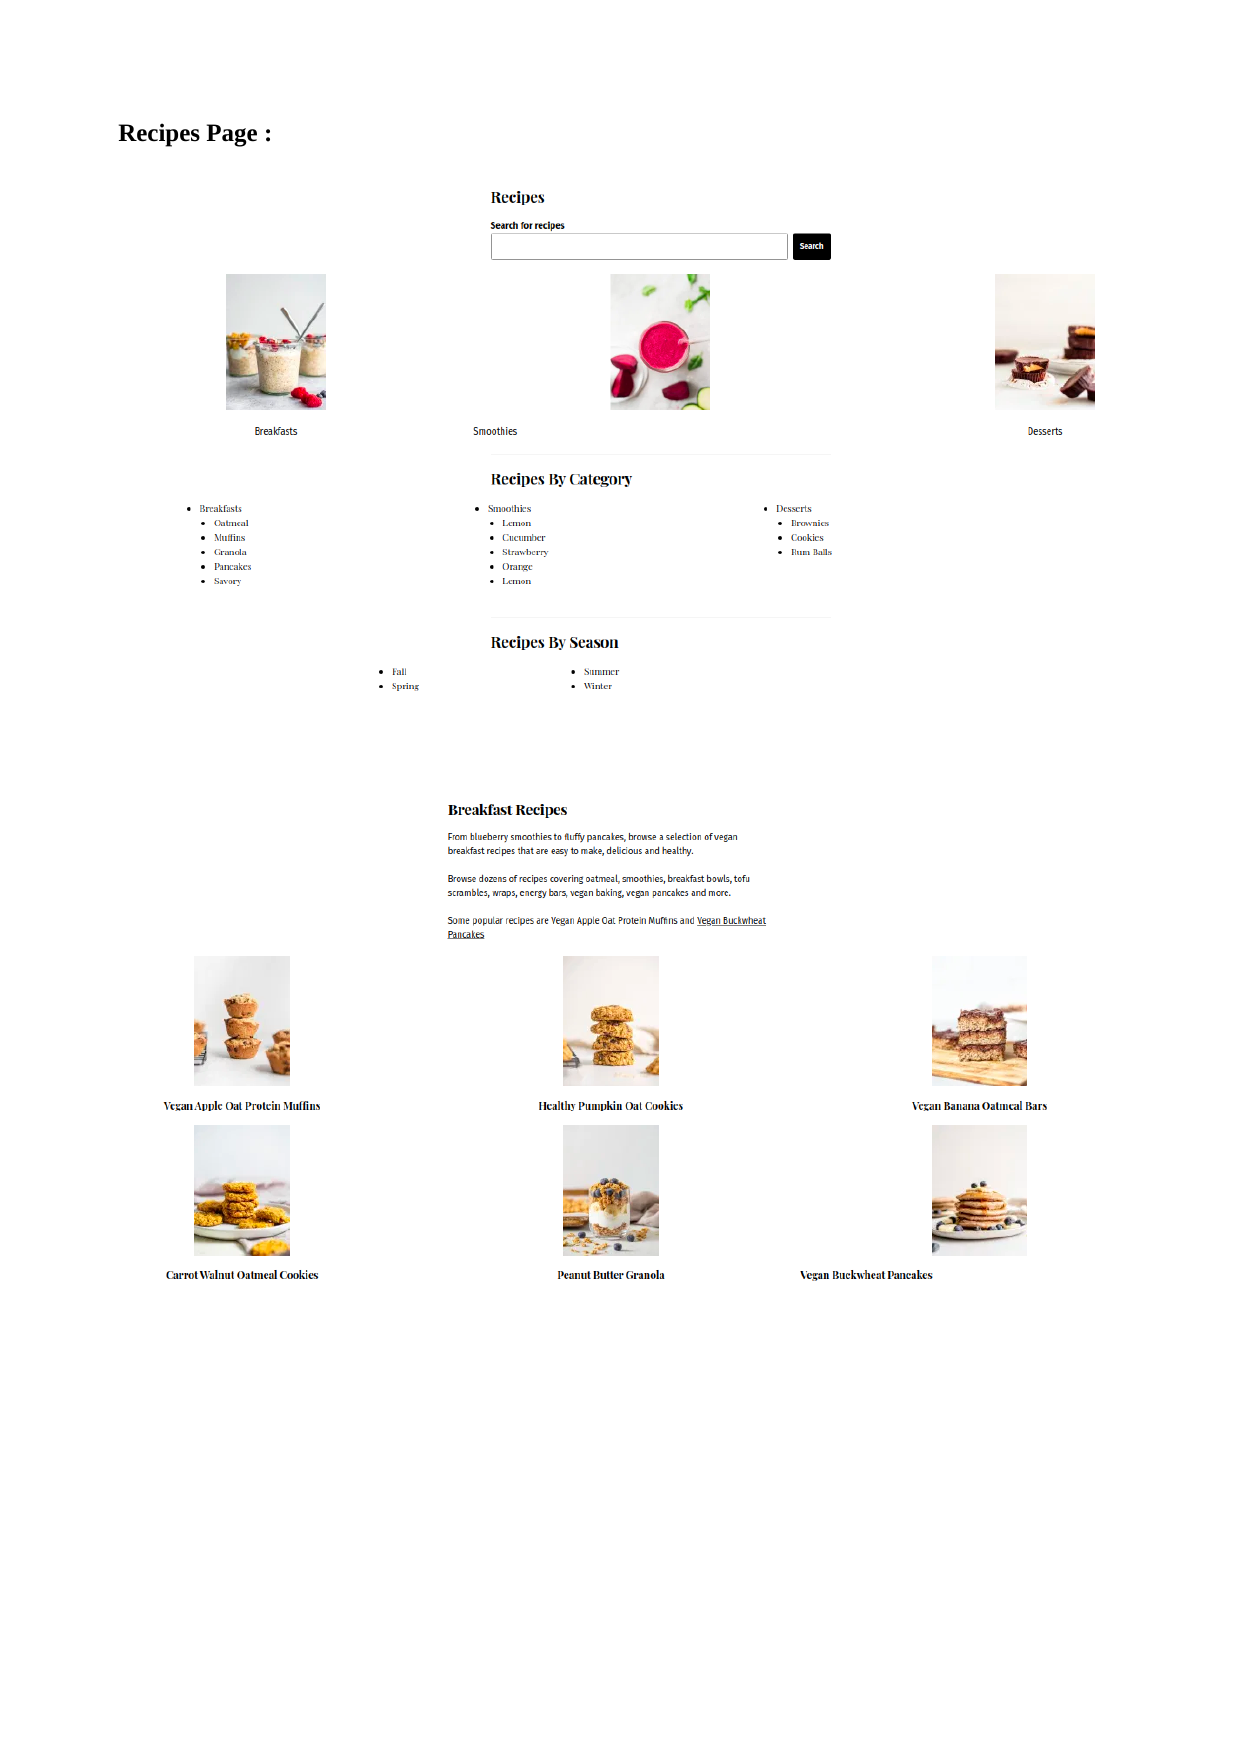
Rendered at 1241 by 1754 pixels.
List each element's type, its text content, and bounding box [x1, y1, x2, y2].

picture [113, 793, 1127, 1303]
picture [113, 175, 1127, 707]
text Recipes Page : [118, 118, 1122, 147]
